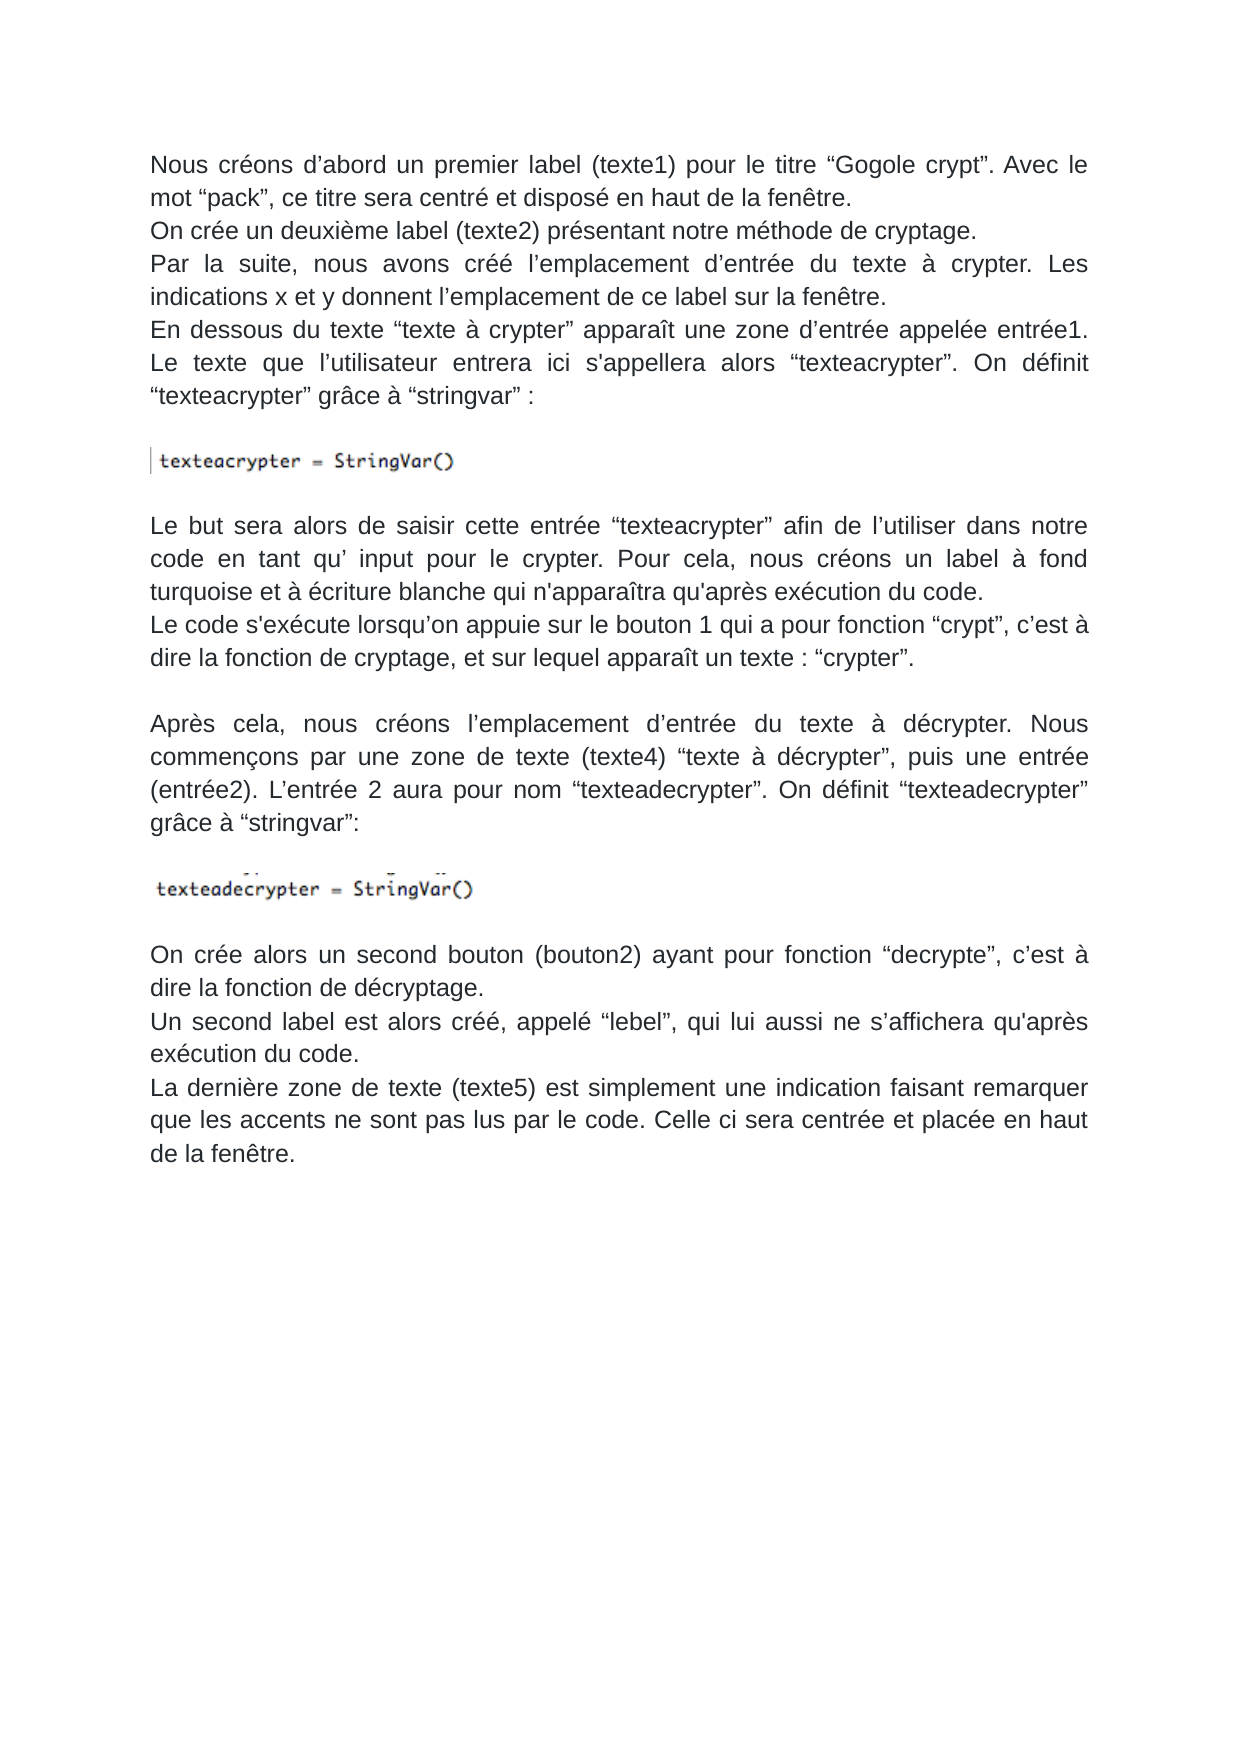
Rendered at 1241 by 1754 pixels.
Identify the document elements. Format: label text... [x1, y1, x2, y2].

text Nous créons d’abord un premier label (texte1) pour le titre “Gogole crypt”. Avec le mot “pack”, ce titre sera centré et disposé en haut de la fenêtre. [150, 150, 1090, 212]
picture [150, 447, 466, 474]
picture [150, 873, 482, 904]
text Un second label est alors créé, appelé “lebel”, qui lui aussi ne s’affichera qu'après exécution du code. [150, 1006, 1090, 1068]
text Le but sera alors de saisir cette entrée “texteacrypter” afin de l’utiliser dans notre code en tant qu’ input pour le crypter. Pour cela, nous créons un label à fond turquoise et à écriture blanche qui n'apparaîtra qu'après exécution du code. [150, 511, 1090, 605]
text En dessous du texte “texte à crypter” apparaît une zone d’entrée appelée entrée1. Le texte que l’utilisateur entrera ici s'appellera alors “texteacrypter”. On définit “texteacrypter” grâce à “stringvar” : [150, 315, 1090, 410]
text Par la suite, nous avons créé l’emplacement d’entrée du texte à crypter. Les indications x et y donnent l’emplacement de ce label sur la fenêtre. [150, 249, 1090, 311]
text On crée alors un second bouton (bouton2) ayant pour fonction “decrypte”, c’est à dire la fonction de décryptage. [150, 940, 1090, 1002]
text Le code s'exécute lorsqu’on appuie sur le bouton 1 qui a pour fonction “crypt”, c’est à dire la fonction de cryptage, et sur lequel apparaît un texte : “crypter”. [150, 610, 1090, 671]
text On crée un deuxième label (texte2) présentant notre méthode de cryptage. [150, 216, 1090, 245]
text La dernière zone de texte (texte5) est simplement une indication faisant remarquer que les accents ne sont pas lus par le code. Celle ci sera centrée et placée en haut de la fenêtre. [150, 1072, 1090, 1167]
text Après cela, nous créons l’emplacement d’entrée du texte à décrypter. Nous commençons par une zone de texte (texte4) “texte à décrypter”, puis une entrée (entrée2). L’entrée 2 aura pour nom “texteadecrypter”. On définit “texteadecrypter” grâce à “stringvar”: [150, 709, 1090, 837]
